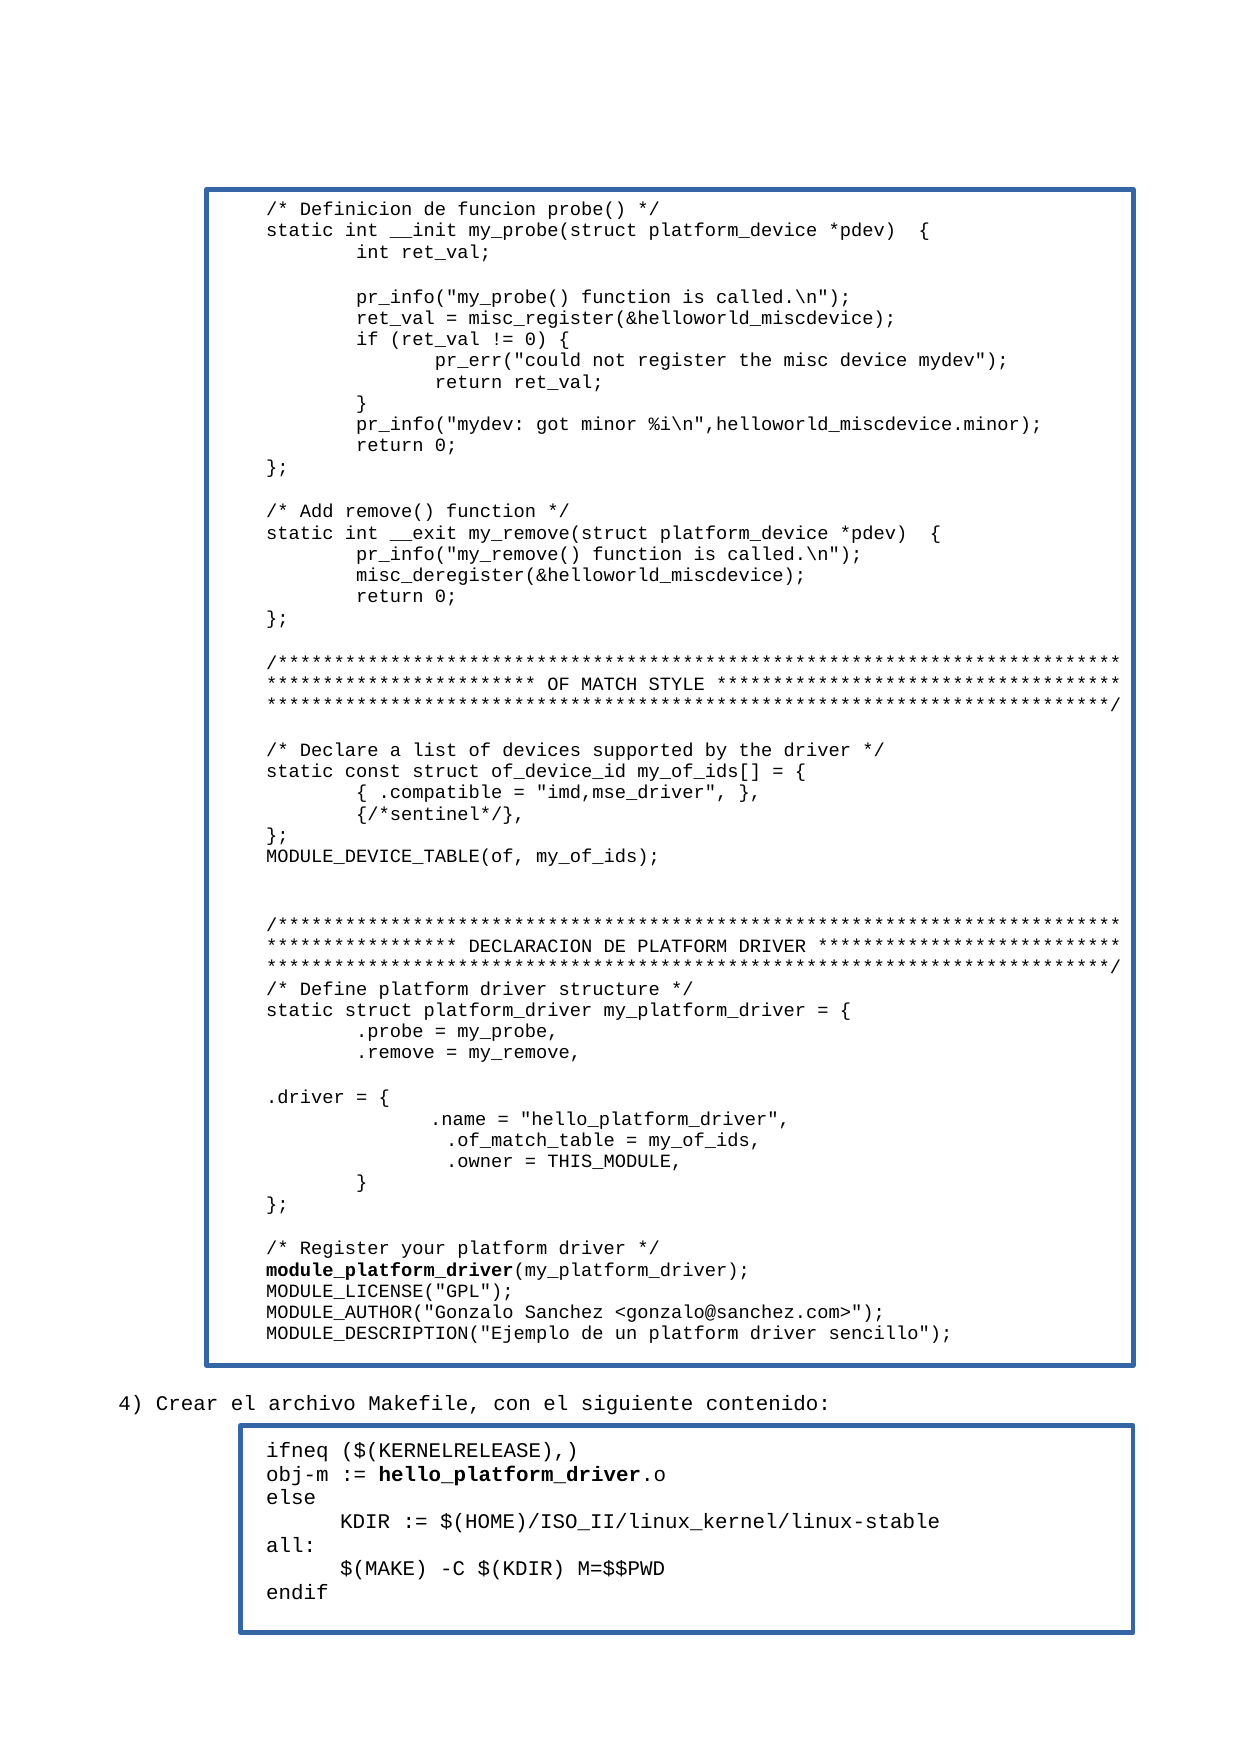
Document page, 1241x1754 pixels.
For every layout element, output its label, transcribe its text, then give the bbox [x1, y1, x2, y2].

text }; [266, 826, 1122, 847]
text $(MAKE) -C $(KDIR) M=$$PWD [266, 1558, 1122, 1582]
text module_platform_driver(my_platform_driver); [266, 1260, 1122, 1282]
text .of_match_table = my_of_ids, [266, 1131, 1122, 1152]
text obj-m := hello_platform_driver.o [266, 1464, 1122, 1487]
text }; [266, 608, 1122, 630]
text }; [266, 457, 1122, 479]
text .probe = my_probe, [266, 1022, 1122, 1043]
text MODULE_DEVICE_TABLE(of, my_of_ids); [266, 847, 1122, 868]
text pr_info("my_probe() function is called.\n"); [266, 287, 1122, 309]
text static const struct of_device_id my_of_ids[] = { [266, 762, 1122, 783]
text return 0; [266, 436, 1122, 457]
text else [266, 1487, 1122, 1511]
text pr_info("my_remove() function is called.\n"); [266, 545, 1122, 566]
text .driver = { [266, 1088, 1122, 1109]
text pr_info("mydev: got minor %i\n",helloworld_miscdevice.minor); [266, 415, 1122, 436]
text .remove = my_remove, [266, 1043, 1122, 1064]
text misc_deregister(&helloworld_miscdevice); [266, 566, 1122, 587]
text } [266, 394, 1122, 415]
text .owner = THIS_MODULE, [266, 1152, 1122, 1173]
text }; [266, 1194, 1122, 1216]
text static struct platform_driver my_platform_driver = { [266, 1001, 1122, 1022]
text KDIR := $(HOME)/ISO_II/linux_kernel/linux-stable [266, 1511, 1122, 1534]
text MODULE_AUTHOR("Gonzalo Sanchez <gonzalo@sanchez.com>"); [266, 1303, 1122, 1324]
text endif [266, 1582, 1122, 1606]
text 4) Crear el archivo Makefile, con el siguiente contenido: [118, 1393, 1122, 1416]
text ***************************************************************************/ [266, 696, 1122, 717]
text ret_val = misc_register(&helloworld_miscdevice); [266, 309, 1122, 330]
text /* Declare a list of devices supported by the driver */ [266, 741, 1122, 762]
text static int __exit my_remove(struct platform_device *pdev) { [266, 523, 1122, 545]
text /* Define platform driver structure */ [266, 979, 1122, 1001]
text static int __init my_probe(struct platform_device *pdev) { [266, 221, 1122, 242]
text /*************************************************************************** [266, 916, 1122, 937]
text {/*sentinel*/}, [266, 804, 1122, 826]
text MODULE_LICENSE("GPL"); [266, 1282, 1122, 1303]
text ***************** DECLARACION DE PLATFORM DRIVER *************************** [266, 937, 1122, 958]
text /* Register your platform driver */ [266, 1239, 1122, 1260]
text /*************************************************************************** [266, 653, 1122, 675]
text all: [266, 1534, 1122, 1558]
text /* Definicion de funcion probe() */ [266, 200, 1122, 221]
text int ret_val; [266, 242, 1122, 264]
text /* Add remove() function */ [266, 502, 1122, 523]
text ***************************************************************************/ [266, 958, 1122, 979]
text ifneq ($(KERNELRELEASE),) [266, 1440, 1122, 1464]
text return 0; [266, 587, 1122, 608]
text return ret_val; [266, 372, 1122, 394]
text MODULE_DESCRIPTION("Ejemplo de un platform driver sencillo"); [266, 1324, 1122, 1345]
text if (ret_val != 0) { [266, 330, 1122, 351]
text } [266, 1173, 1122, 1194]
text { .compatible = "imd,mse_driver", }, [266, 783, 1122, 804]
text ************************ OF MATCH STYLE ************************************ [266, 675, 1122, 696]
text pr_err("could not register the misc device mydev"); [266, 351, 1122, 372]
text .name = "hello_platform_driver", [266, 1109, 1122, 1131]
